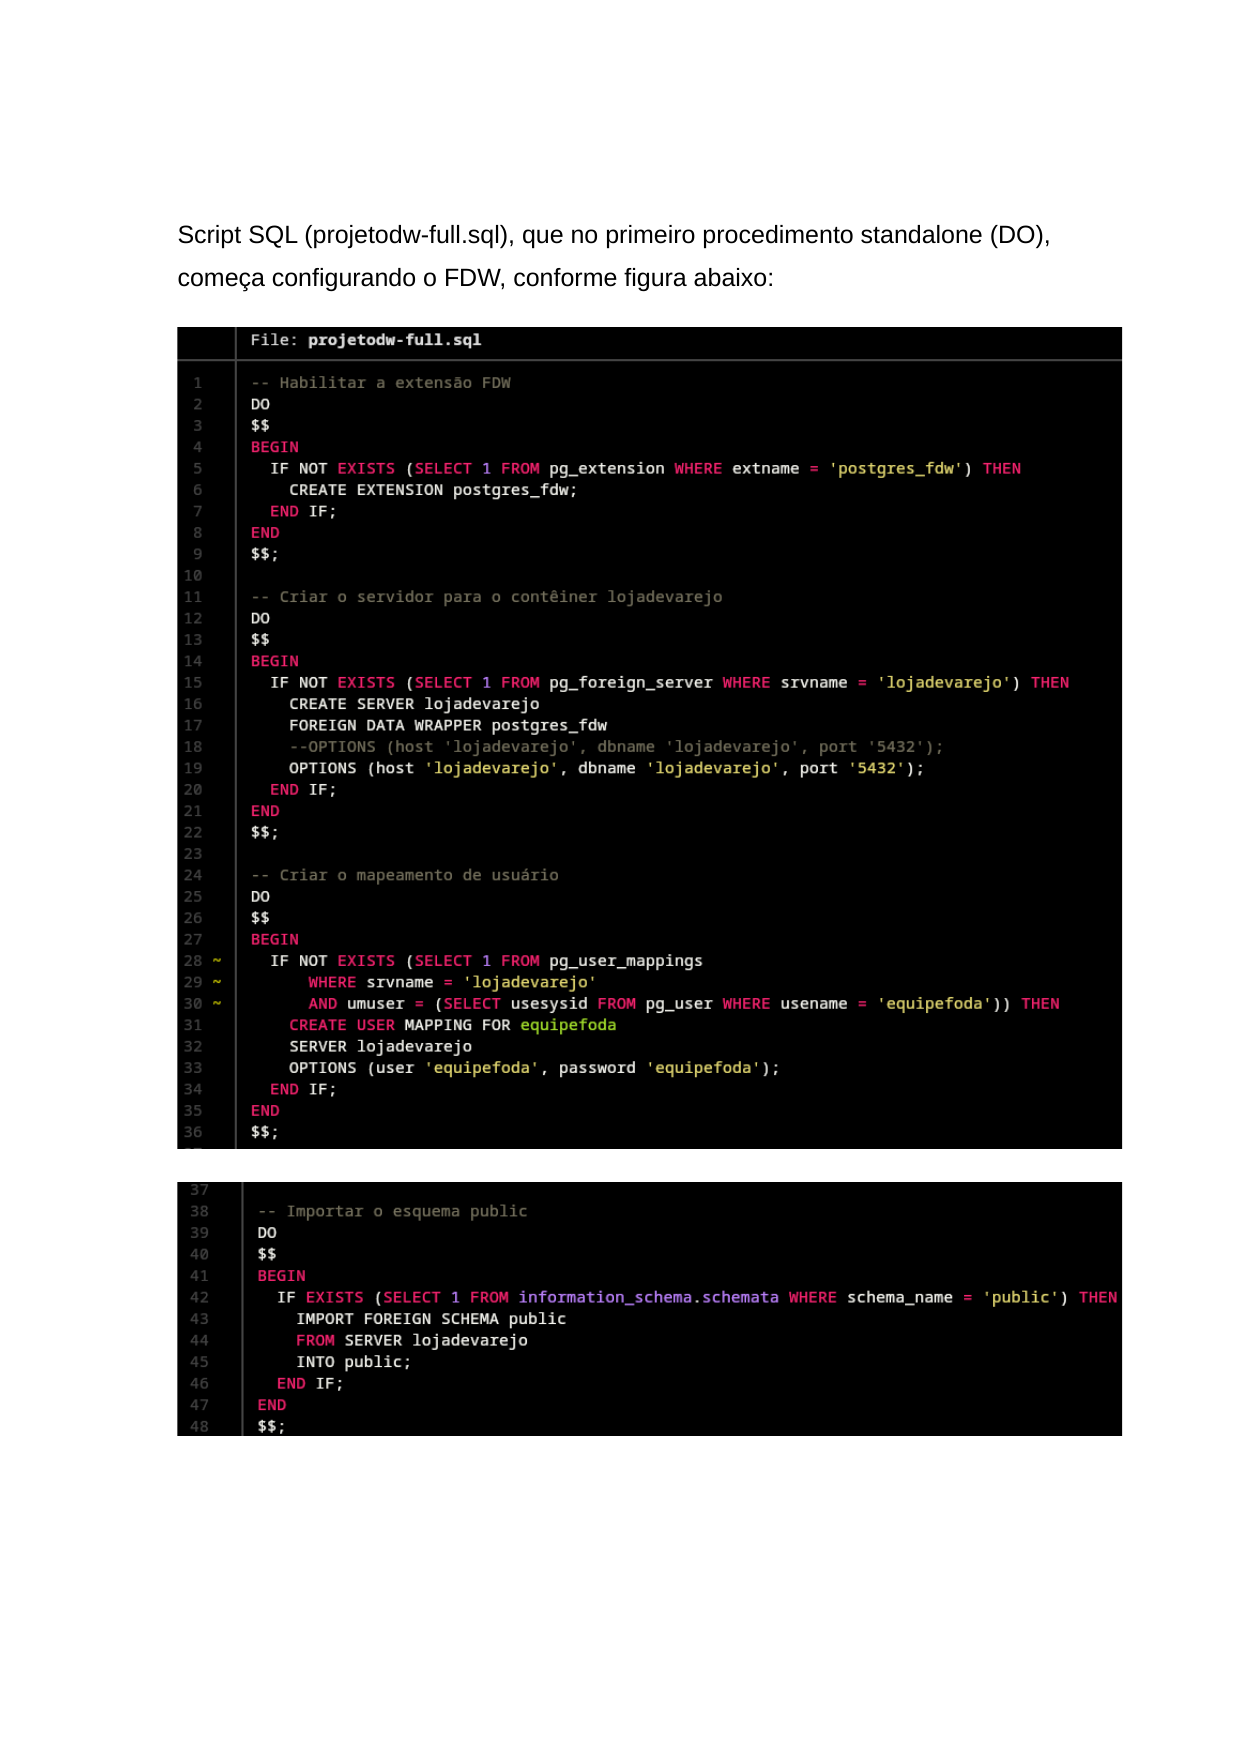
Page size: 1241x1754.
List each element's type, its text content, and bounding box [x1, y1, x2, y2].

picture [177, 1182, 1123, 1436]
text Script SQL (projetodw-full.sql), que no primeiro procedimento standalone (DO), começa configurando o FDW, conforme figura abaixo: [177, 220, 1122, 292]
picture [177, 327, 1123, 1149]
